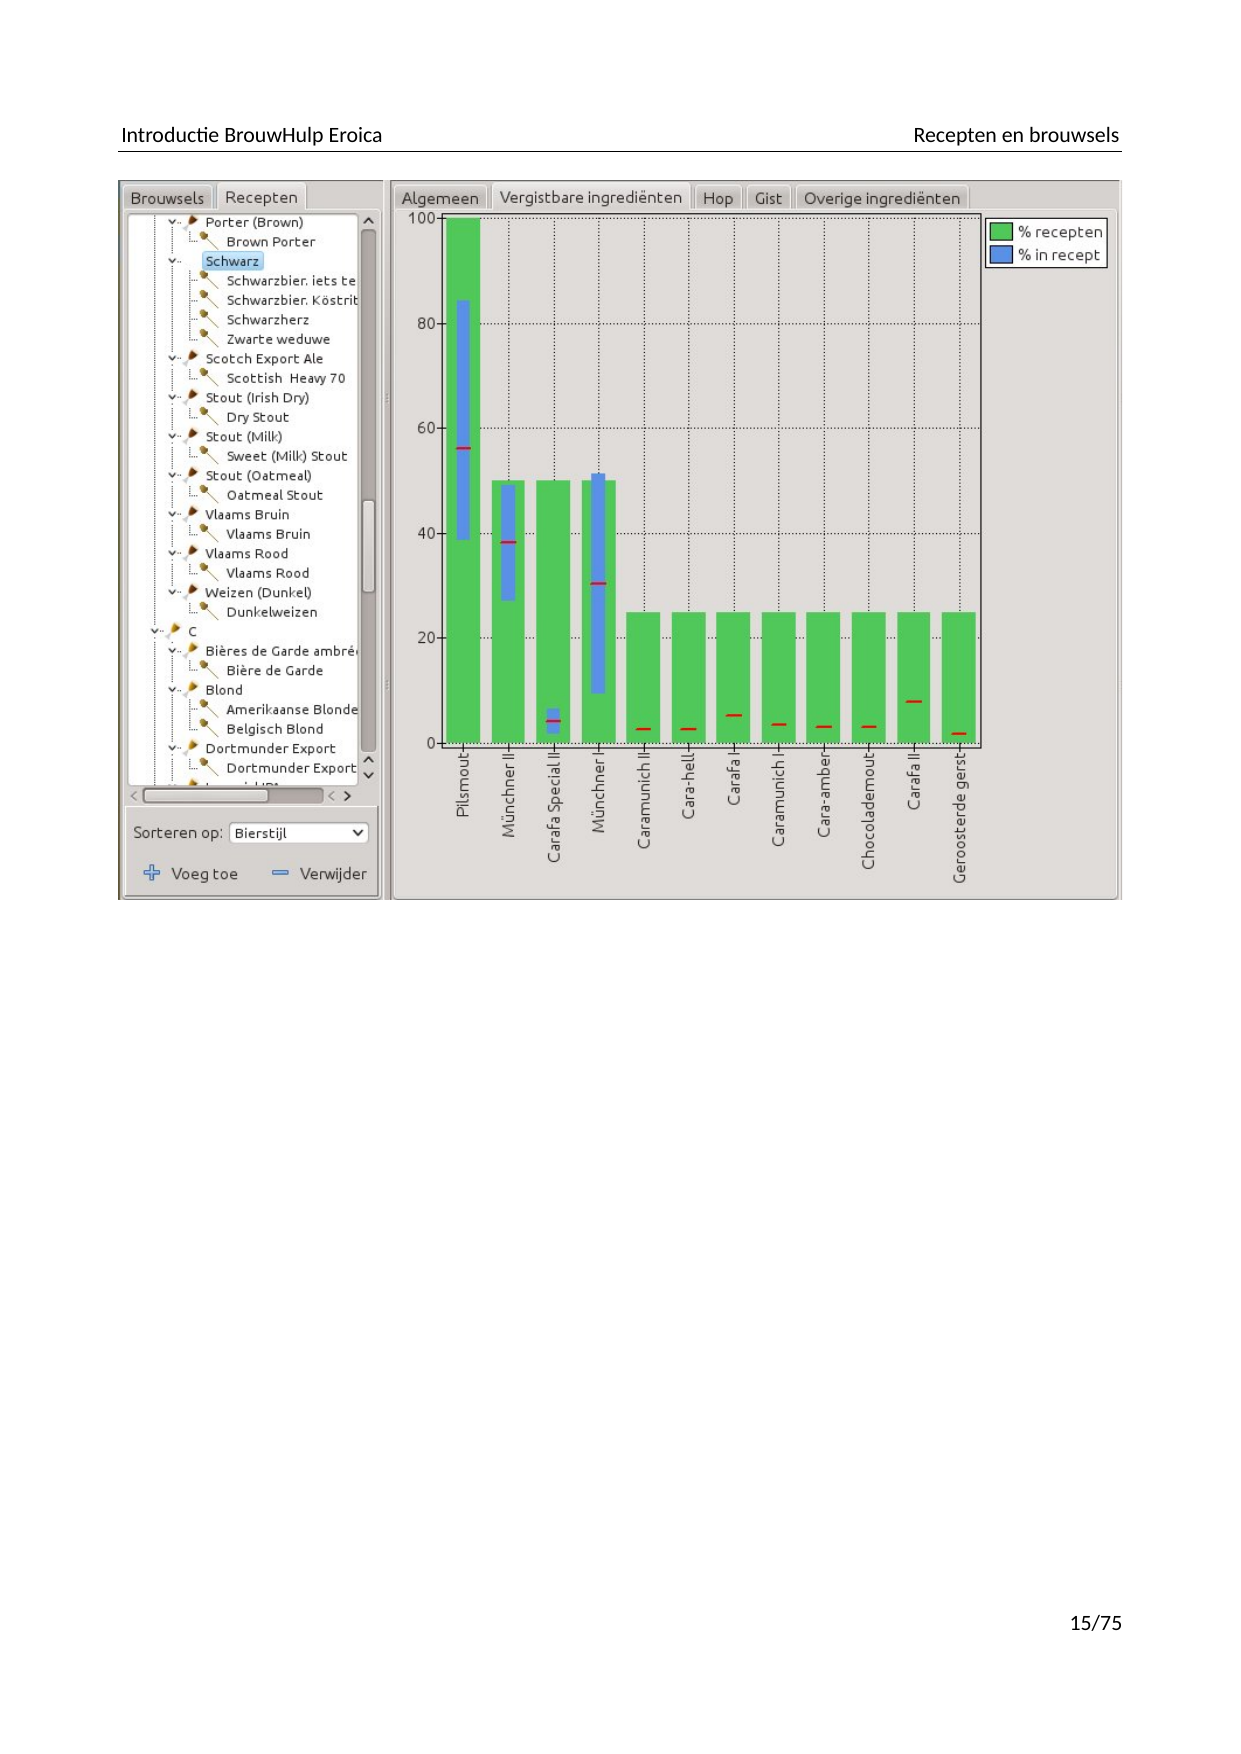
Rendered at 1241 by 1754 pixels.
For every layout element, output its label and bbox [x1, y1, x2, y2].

picture [118, 180, 1123, 900]
